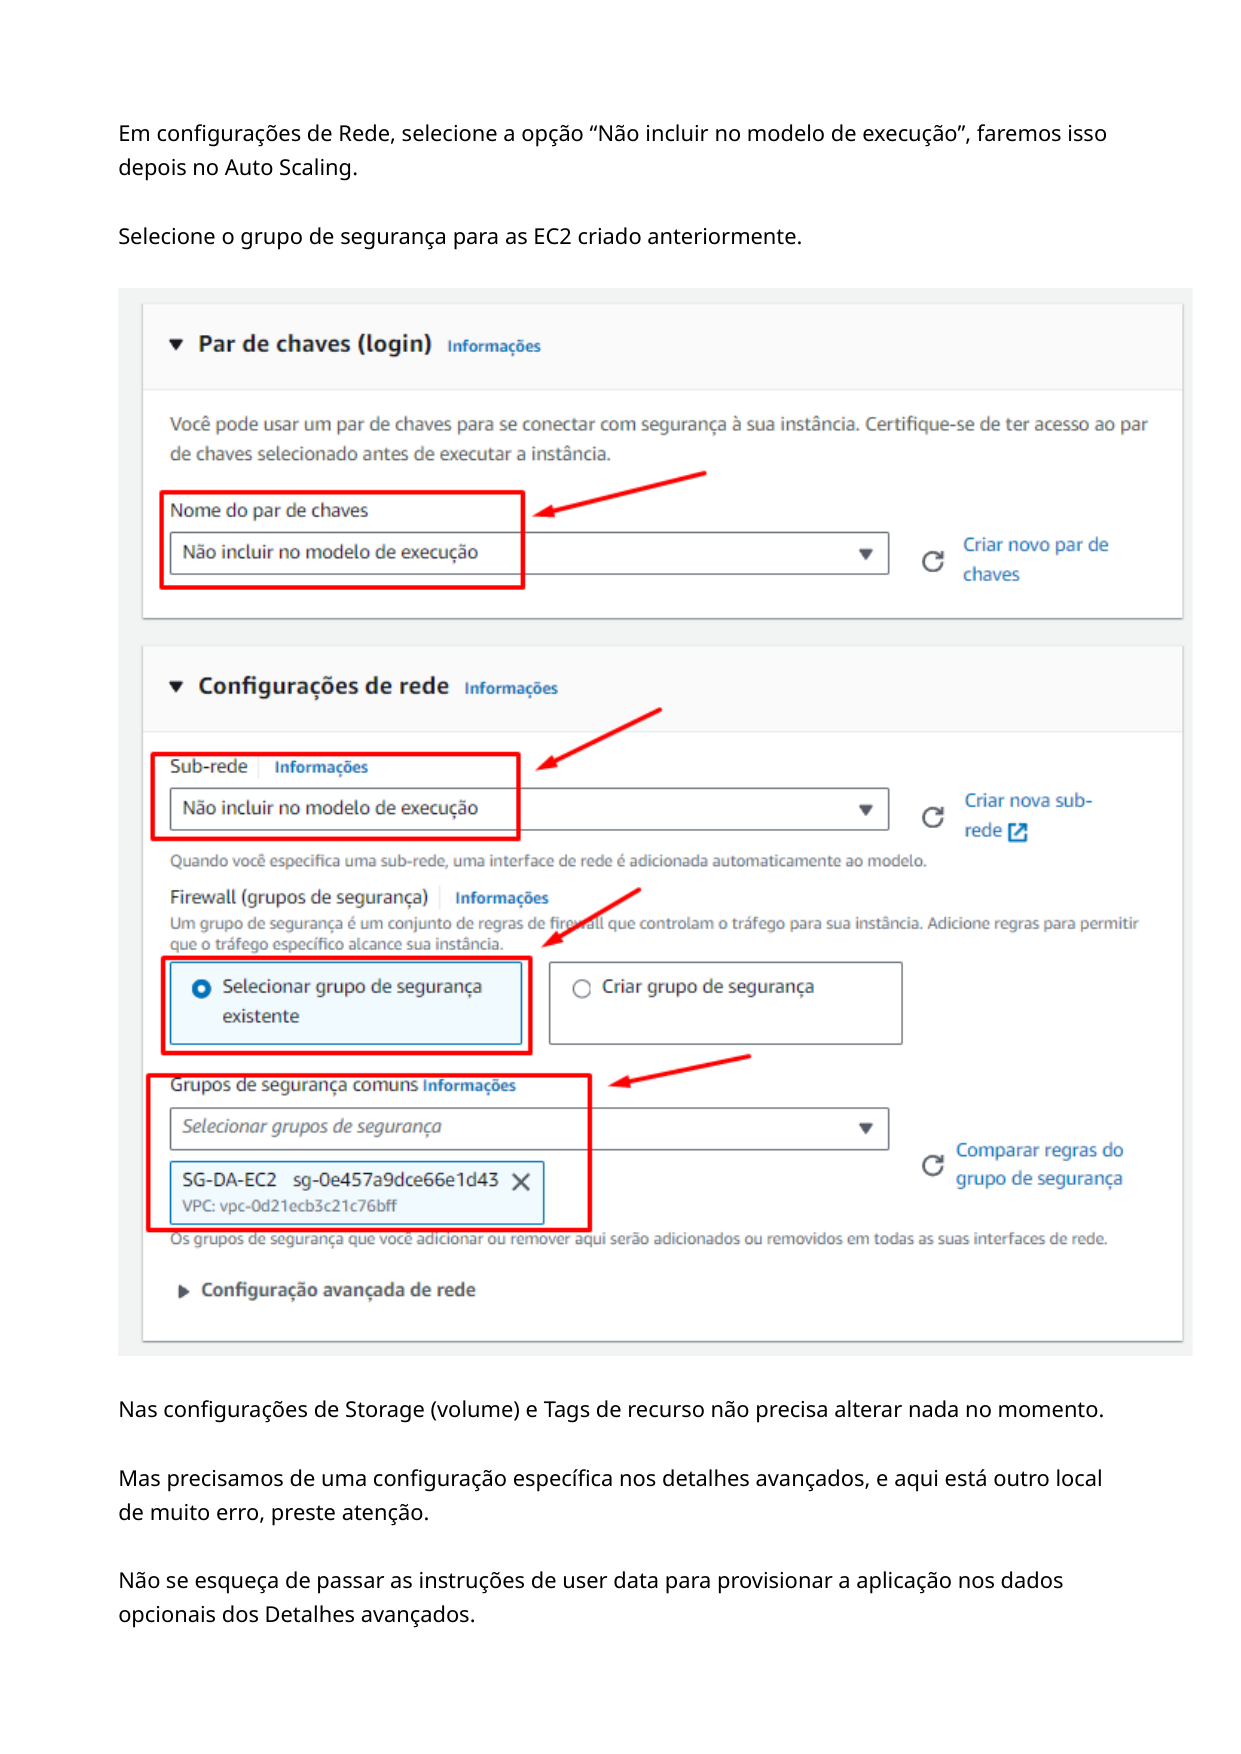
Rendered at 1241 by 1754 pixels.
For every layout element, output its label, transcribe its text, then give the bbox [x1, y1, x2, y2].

text Mas precisamos de uma configuração específica nos detalhes avançados, e aqui está outro local de muito erro, preste atenção. [118, 1463, 1122, 1527]
text Em configurações de Rede, selecione a opção “Não incluir no modelo de execução”, faremos isso depois no Auto Scaling. [118, 118, 1122, 182]
text Selecione o grupo de segurança para as EC2 criado anteriormente. [118, 221, 1122, 250]
picture [118, 288, 1193, 1356]
text Nas configurações de Storage (volume) e Tags de recurso não precisa alterar nada no momento. [118, 1394, 1122, 1424]
text Não se esqueça de passar as instruções de user data para provisionar a aplicação nos dados opcionais dos Detalhes avançados. [118, 1565, 1122, 1629]
